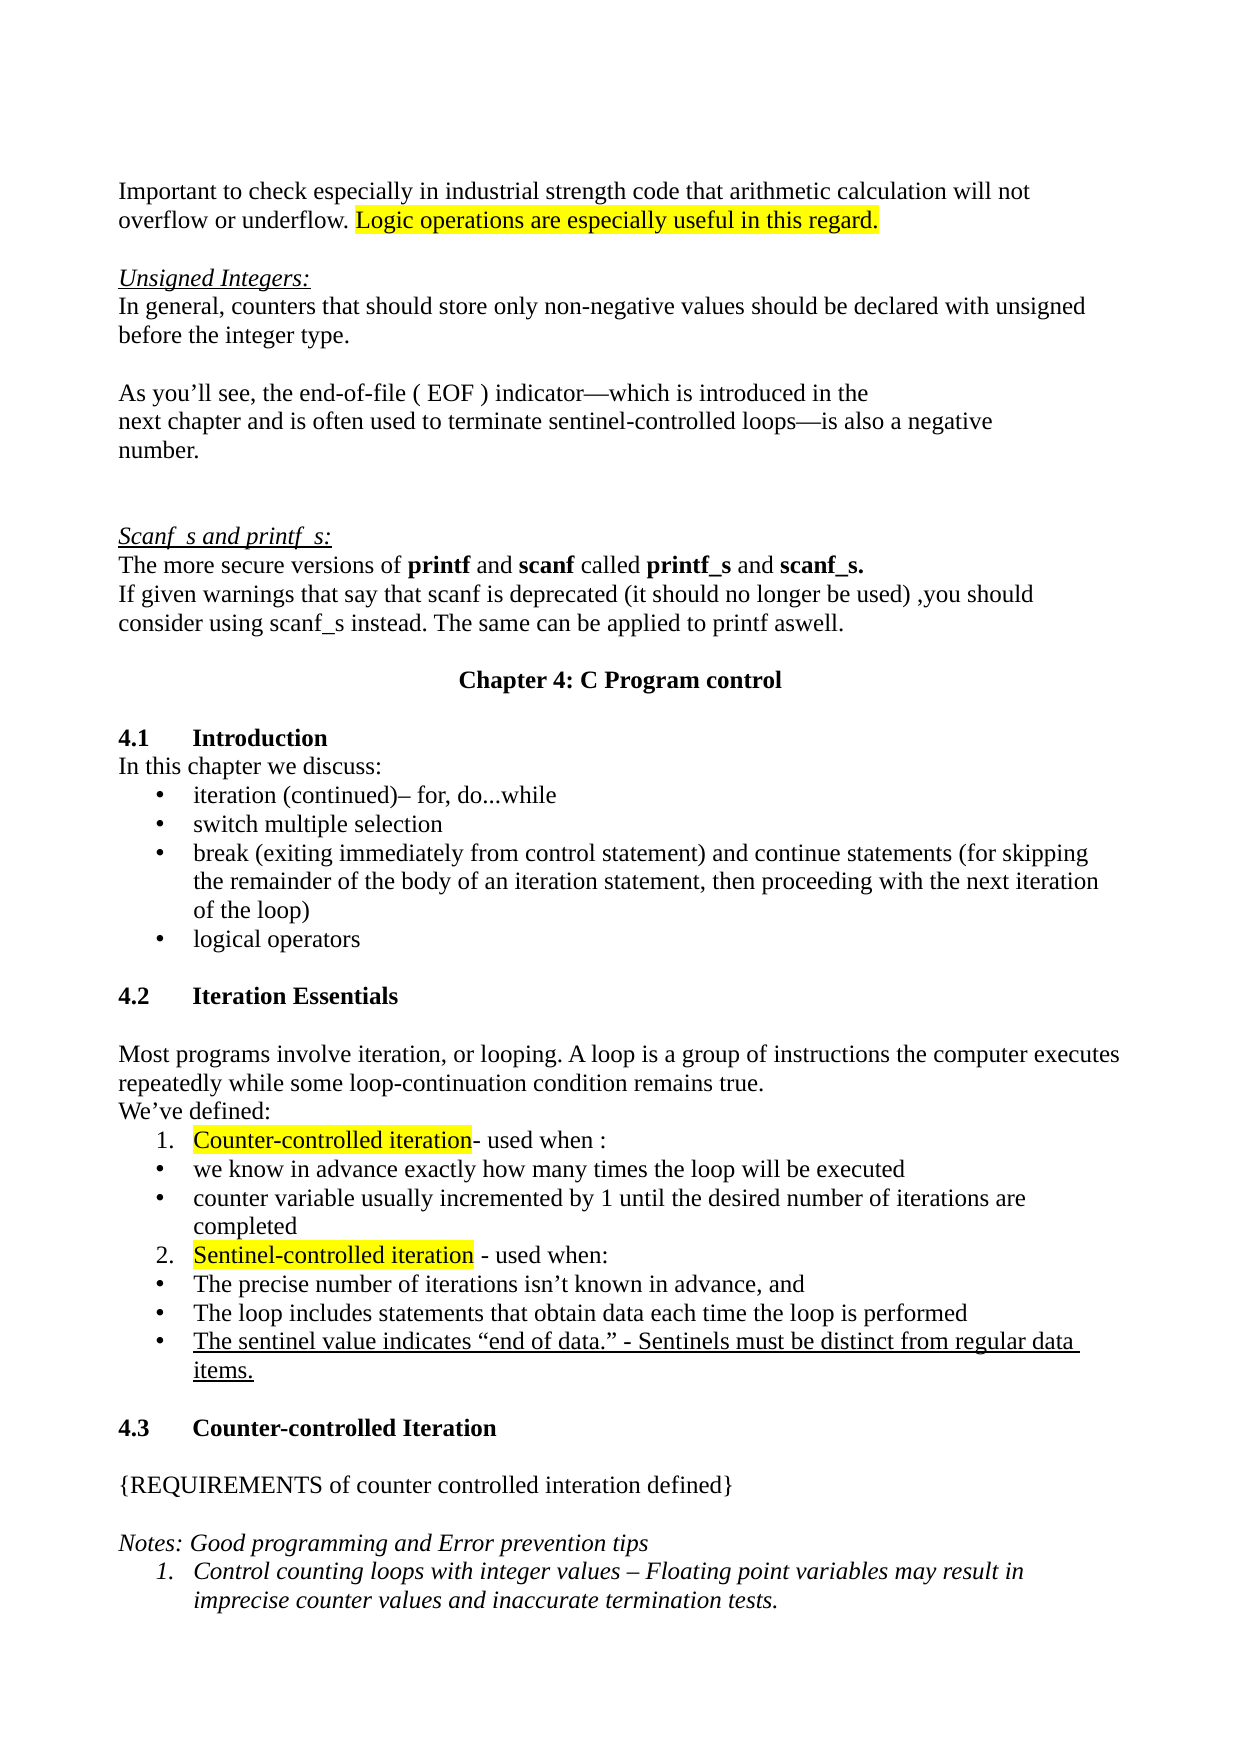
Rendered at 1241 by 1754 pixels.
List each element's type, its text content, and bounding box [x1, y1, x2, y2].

text 4.2 Iteration Essentials [118, 981, 1122, 1010]
list counter variable usually incremented by 1 until the desired number of iterations are completed [156, 1183, 1122, 1240]
list The sentinel value indicates “end of data.” - Sentinels must be distinct from regular data items. [156, 1326, 1122, 1384]
text 4.3 Counter-controlled Iteration [118, 1413, 1122, 1441]
list iteration (continued)– for, do...while [156, 780, 1122, 809]
list The precise number of iterations isn’t known in advance, and [156, 1269, 1122, 1298]
list Control counting loops with integer values – Floating point variables may result in imprecise counter values and inaccurate termination tests. [156, 1556, 1122, 1614]
list break (exiting immediately from control statement) and continue statements (for skipping the remainder of the body of an iteration statement, then proceeding with the next iteration of the loop) [156, 838, 1122, 924]
text {REQUIREMENTS of counter controlled interation defined} [118, 1470, 1122, 1499]
text Important to check especially in industrial strength code that arithmetic calculation will not overflow or underflow. Logic operations are especially useful in this regard. [118, 176, 1122, 234]
list Counter-controlled iteration- used when : [156, 1125, 1122, 1154]
text Notes: Good programming and Error prevention tips [118, 1528, 1122, 1556]
text 4.1 Introduction [118, 723, 1122, 751]
text In general, counters that should store only non-negative values should be declared with unsigned before the integer type. [118, 291, 1122, 349]
text number. [118, 435, 1122, 464]
text As you’ll see, the end-of-file ( EOF ) indicator—which is introduced in the [118, 378, 1122, 406]
list we know in advance exactly how many times the loop will be executed [156, 1154, 1122, 1183]
text Chapter 4: C Program control [118, 665, 1122, 694]
text We’ve defined: [118, 1096, 1122, 1125]
text In this chapter we discuss: [118, 751, 1122, 780]
text The more secure versions of printf and scanf called printf_s and scanf_s. [118, 550, 1122, 579]
list logical operators [156, 924, 1122, 953]
list switch multiple selection [156, 809, 1122, 838]
text next chapter and is often used to terminate sentinel-controlled loops—is also a negative [118, 406, 1122, 435]
text Most programs involve iteration, or looping. A loop is a group of instructions the computer executes repeatedly while some loop-continuation condition remains true. [118, 1039, 1122, 1096]
text If given warnings that say that scanf is deprecated (it should no longer be used) ,you should consider using scanf_s instead. The same can be applied to printf aswell. [118, 579, 1122, 636]
list The loop includes statements that obtain data each time the loop is performed [156, 1298, 1122, 1326]
text Scanf_s and printf_s: [118, 521, 1122, 550]
text Unsigned Integers: [118, 263, 1122, 291]
list Sentinel-controlled iteration - used when: [156, 1240, 1122, 1269]
